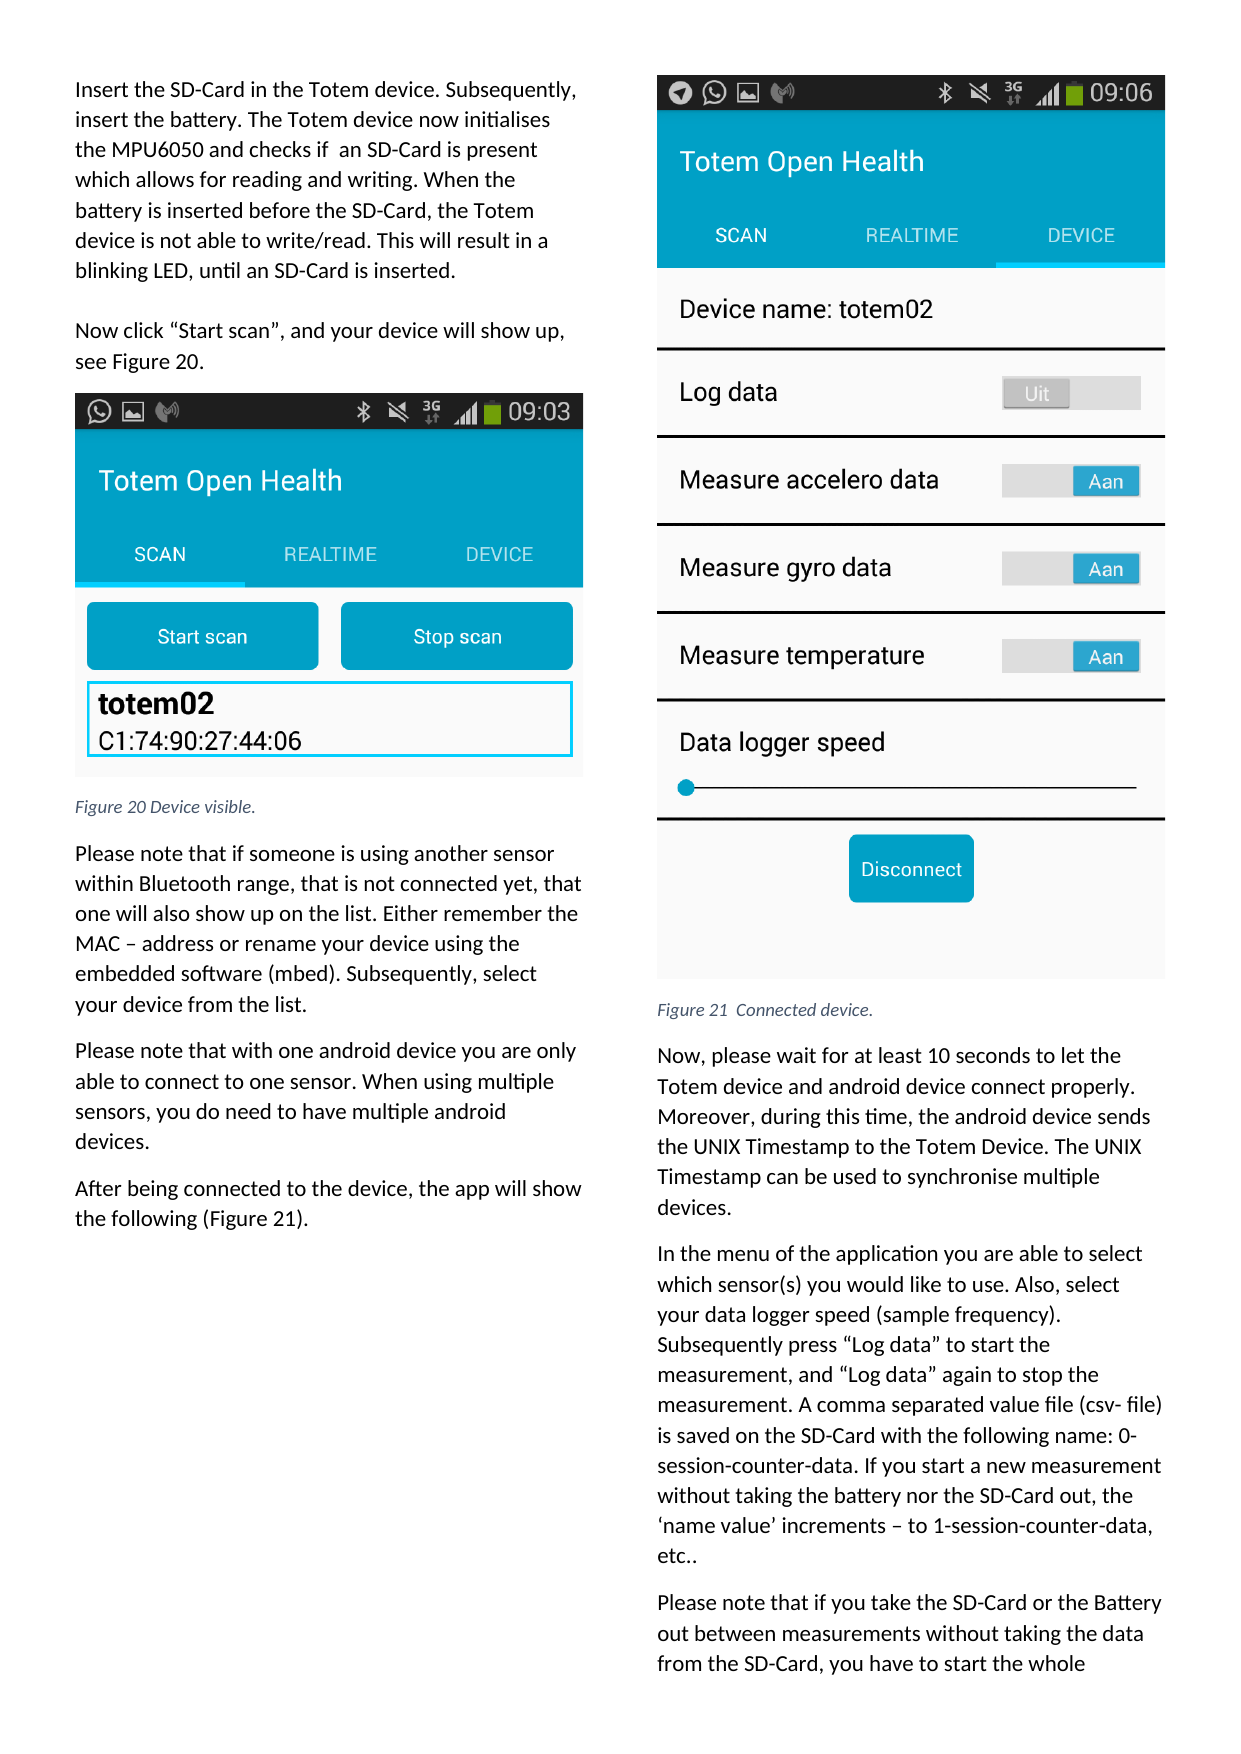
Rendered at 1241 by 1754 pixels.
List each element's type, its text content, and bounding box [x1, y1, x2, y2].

text Please note that with one android device you are only able to connect to one sensor. When using multiple sensors, you do need to have multiple android devices. [75, 1037, 583, 1155]
text After being connected to the device, the app will show the following (Figure 21). [75, 1174, 583, 1232]
text Now, please wait for at least 10 seconds to let the Totem device and android device connect properly. Moreover, during this time, the android device sends the UNIX Timestamp to the Totem Device. The UNIX Timestamp can be used to synchronise multiple devices. [657, 1042, 1165, 1221]
text Figure 20 Device visible. [75, 795, 583, 818]
text Figure 21 Connected device. [657, 998, 1165, 1021]
text Please note that if someone is using another sensor within Bluetooth range, that is not connected yet, that one will also show up on the list. Either remember the MAC – address or rename your device using the embedded software (mbed). Subsequently, select your device from the list. [75, 839, 583, 1018]
text Please note that if you take the SD-Card or the Battery out between measurements without taking the data from the SD-Card, you have to start the whole [657, 1588, 1165, 1677]
text Insert the SD-Card in the Totem device. Subsequently, insert the battery. The Totem device now initialises the MPU6050 and checks if an SD-Card is present which allows for reading and writing. When the battery is inserted before the SD-Card, the Totem device is not able to write/read. This will result in a blinking LED, until an SD-Card is inserted. Now click “Start scan”, and your device will show up, see Figure 20. [75, 75, 583, 375]
text In the menu of the application you are able to select which sensor(s) you would like to use. Also, select your data logger speed (sample frequency). Subsequently press “Log data” to start the measurement, and “Log data” again to stop the measurement. A comma separated value file (csv- file) is saved on the SD-Card with the following name: 0-session-counter-data. If you start a new measurement without taking the battery nor the SD-Card out, the ‘name value’ increments – to 1-session-counter-data, etc.. [657, 1239, 1165, 1570]
